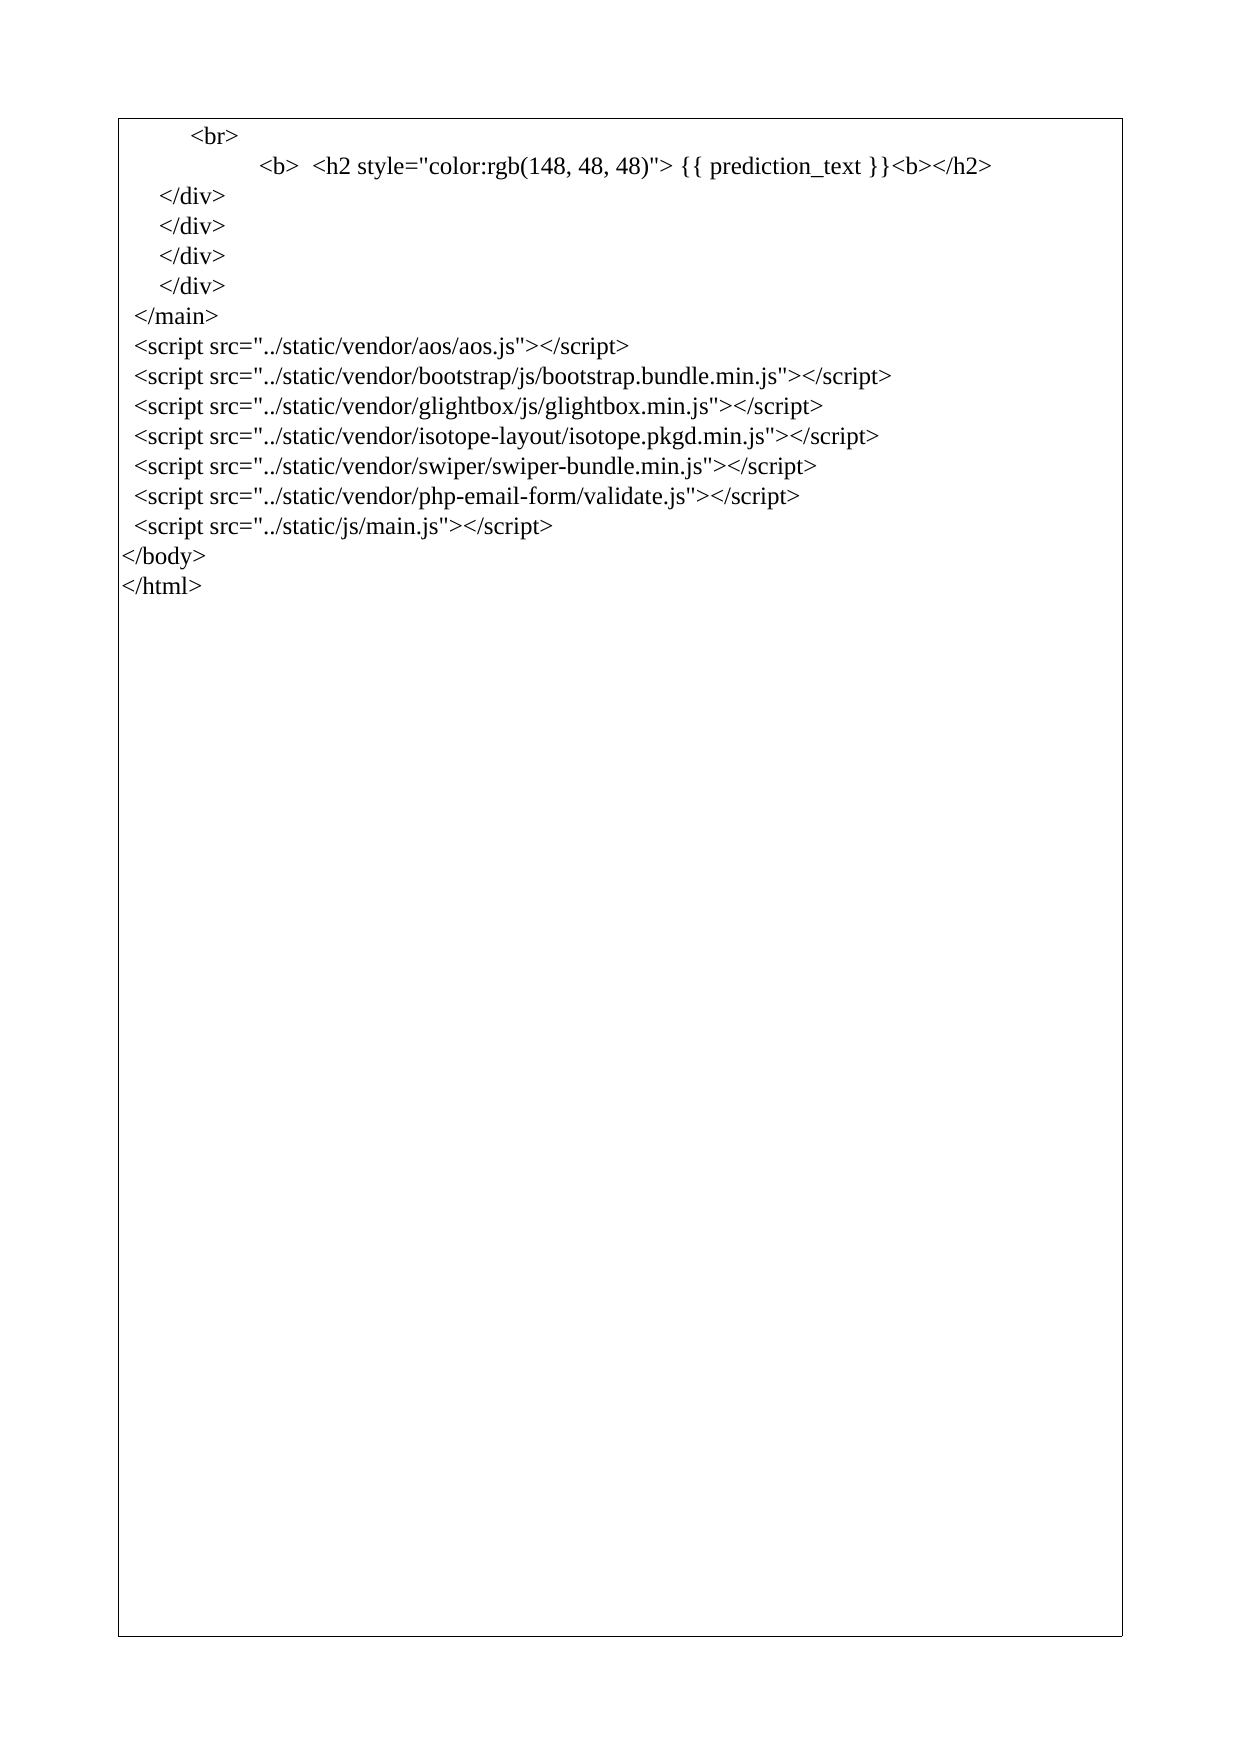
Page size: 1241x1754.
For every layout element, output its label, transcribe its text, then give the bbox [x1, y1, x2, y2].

text <script src="../static/vendor/aos/aos.js"></script> [121, 331, 1072, 360]
text </div> [121, 241, 1072, 270]
text </div> [121, 181, 1072, 210]
text </main> [121, 301, 1072, 330]
text <script src="../static/js/main.js"></script> [121, 511, 1072, 540]
text </html> [121, 571, 1072, 600]
text </div> [121, 211, 1072, 240]
text <script src="../static/vendor/glightbox/js/glightbox.min.js"></script> [121, 391, 1072, 420]
text <script src="../static/vendor/bootstrap/js/bootstrap.bundle.min.js"></script> [121, 361, 1072, 390]
text </body> [121, 541, 1072, 570]
text </div> [121, 271, 1072, 300]
text <script src="../static/vendor/php-email-form/validate.js"></script> [121, 481, 1072, 510]
text <script src="../static/vendor/isotope-layout/isotope.pkgd.min.js"></script> [121, 421, 1072, 450]
text <script src="../static/vendor/swiper/swiper-bundle.min.js"></script> [121, 451, 1072, 480]
text <b> <h2 style="color:rgb(148, 48, 48)"> {{ prediction_text }}<b></h2> [121, 151, 1072, 180]
text <br> [121, 121, 1072, 150]
